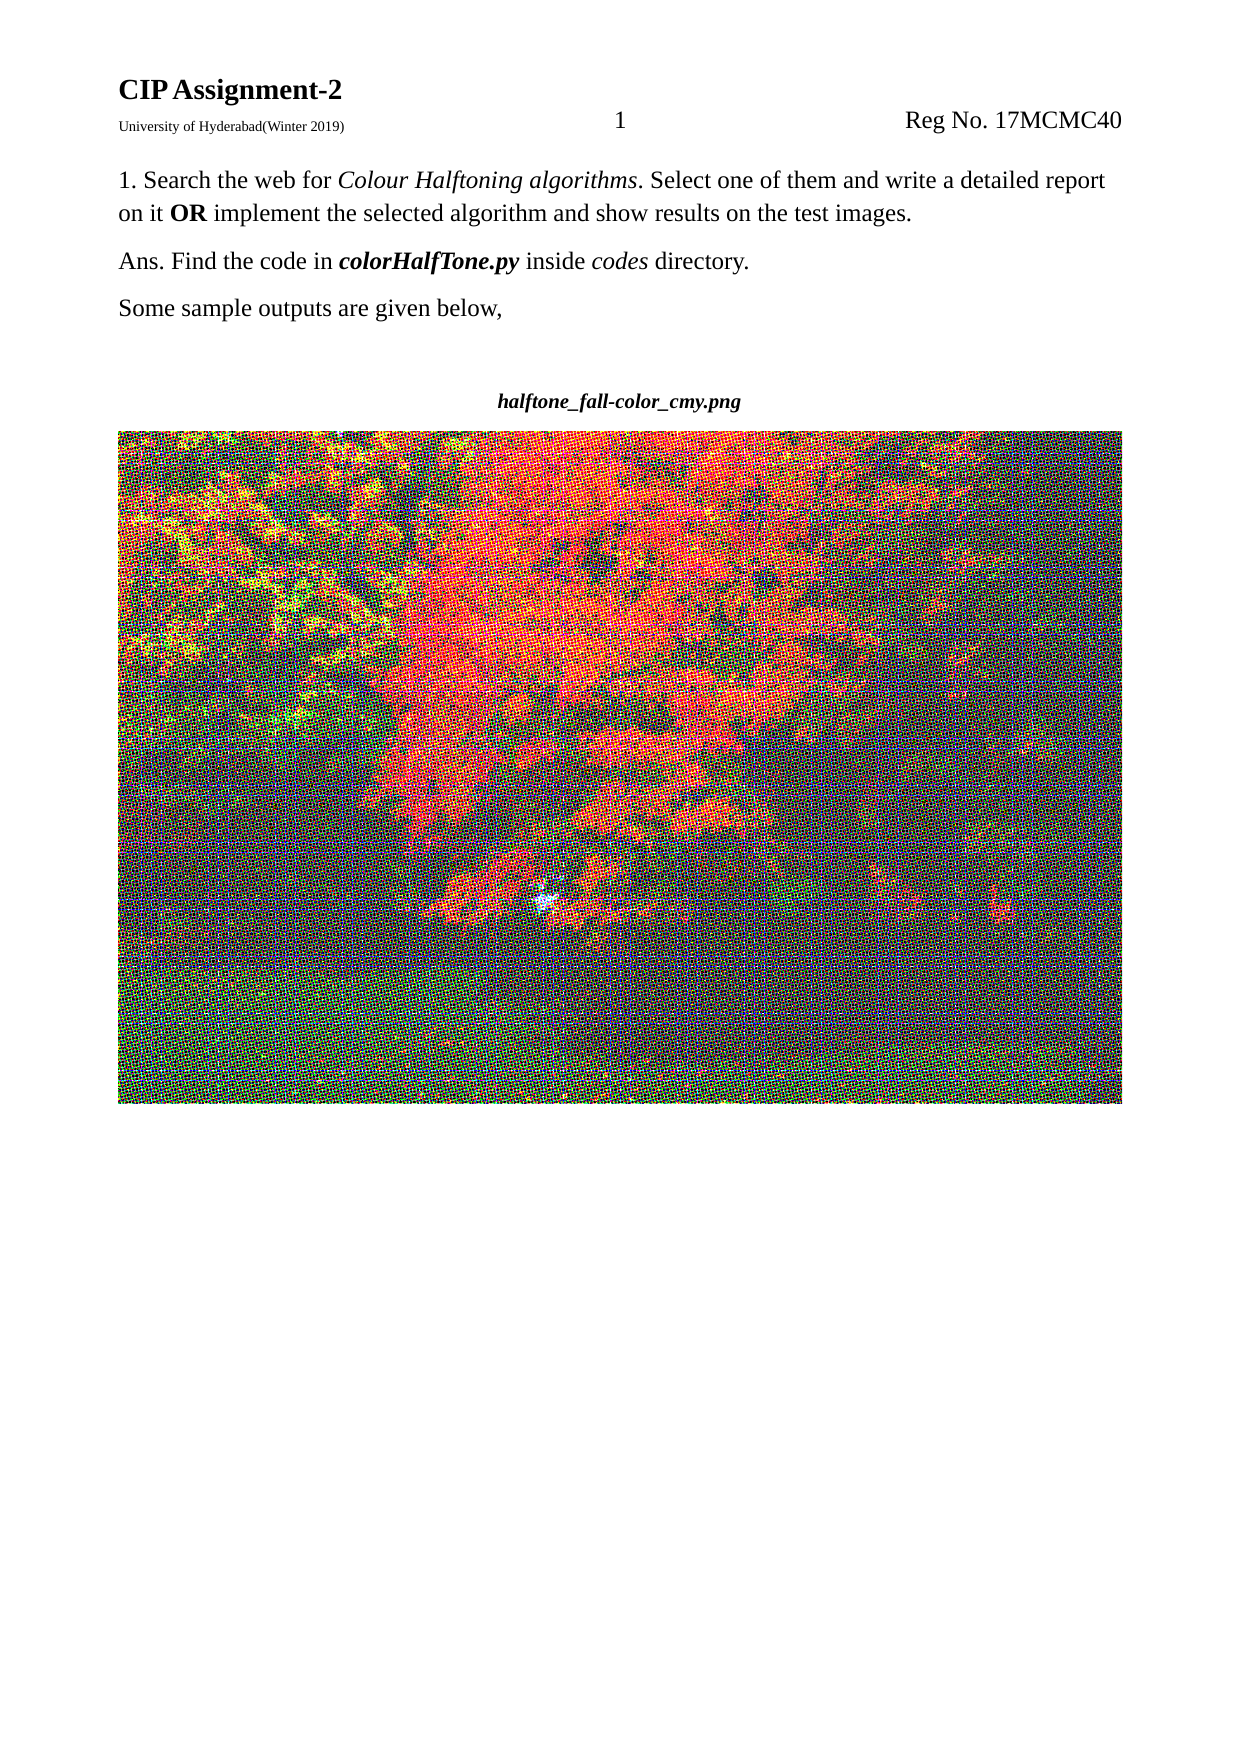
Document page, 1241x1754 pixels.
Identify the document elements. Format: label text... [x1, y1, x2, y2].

text 1. Search the web for Colour Halftoning algorithms. Select one of them and write a detailed report on it OR implement the selected algorithm and show results on the test images. [118, 165, 1122, 227]
text Ans. Find the code in colorHalfTone.py inside codes directory. [118, 246, 1122, 275]
text Some sample outputs are given below, [118, 293, 1122, 322]
text halftone_fall-color_cmy.png [118, 389, 1122, 413]
picture [118, 431, 1123, 1104]
